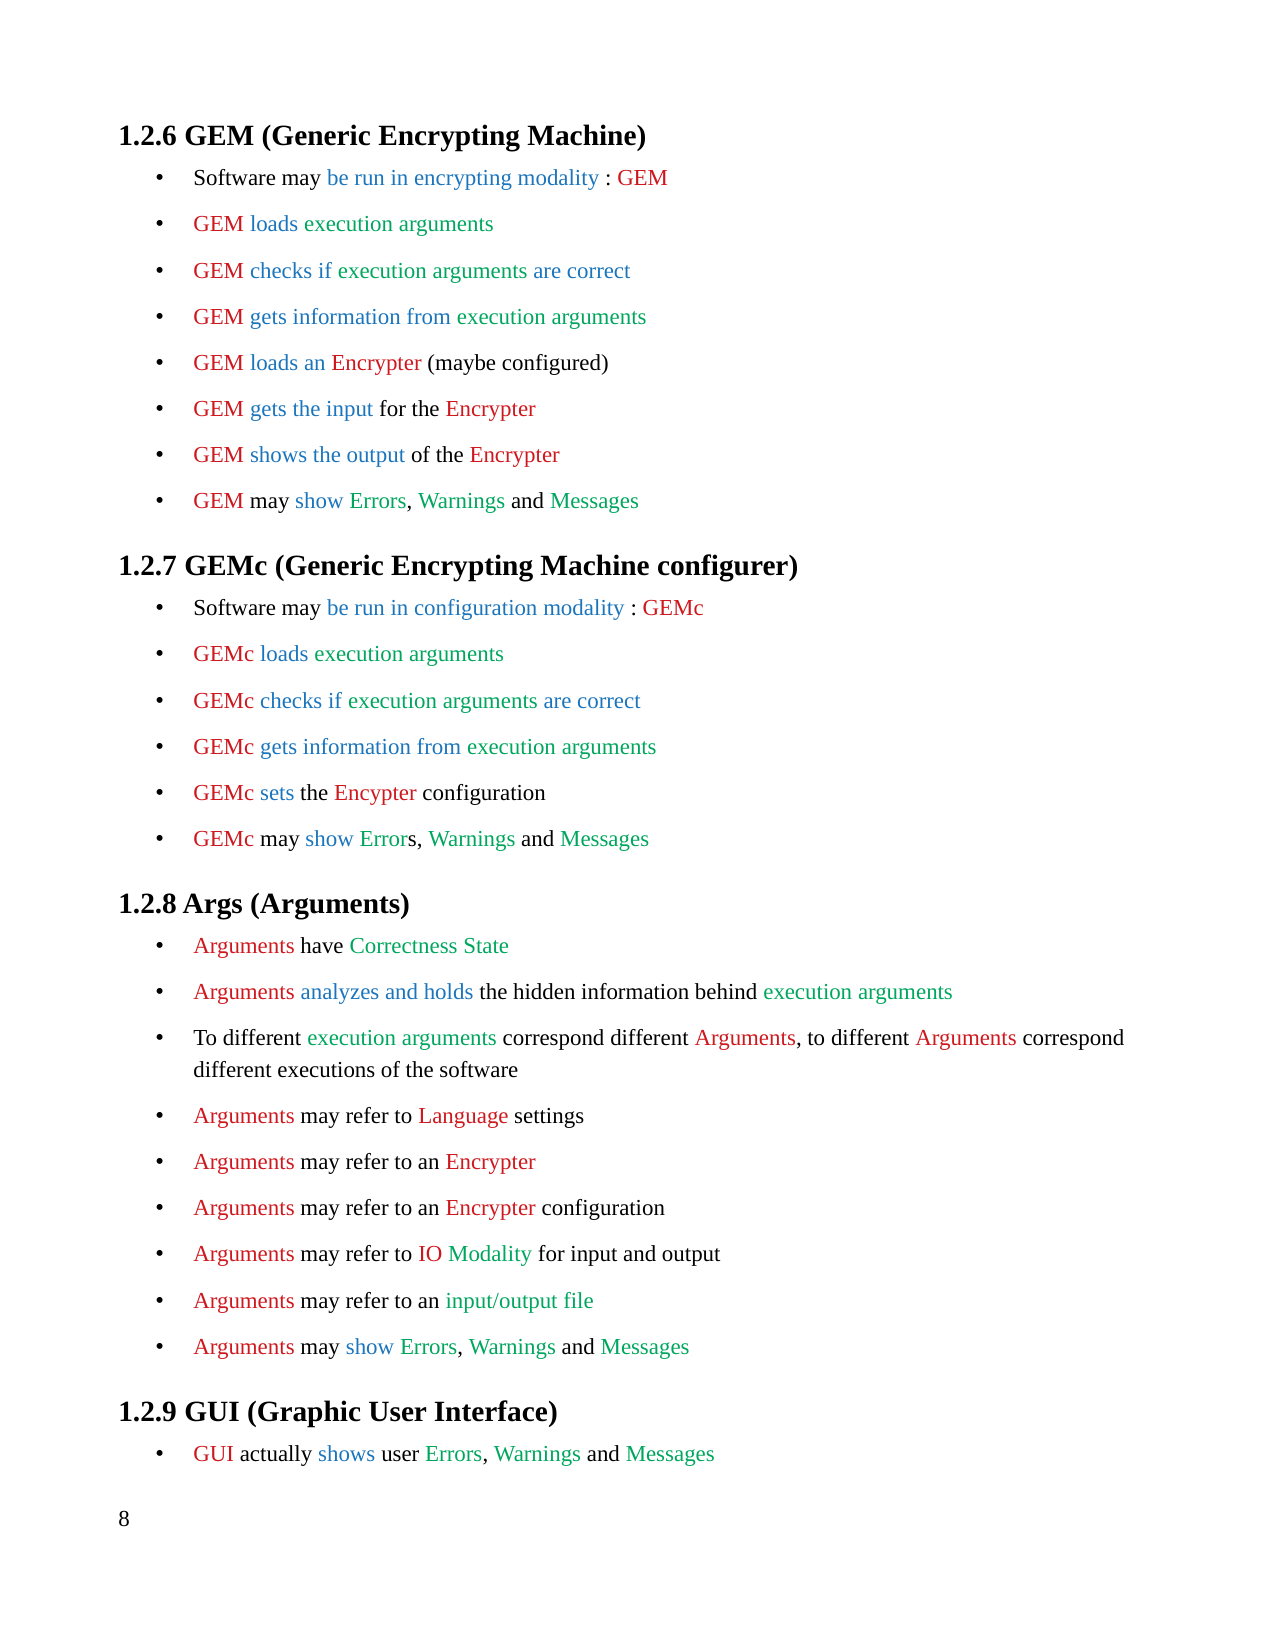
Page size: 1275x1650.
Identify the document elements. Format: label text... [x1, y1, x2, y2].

list GEM gets information from execution arguments [156, 303, 1157, 329]
subtitle 1.2.6 GEM (Generic Encrypting Machine) [118, 118, 1157, 152]
list Arguments may refer to an Encrypter configuration [156, 1194, 1157, 1221]
list GUI actually shows user Errors, Warnings and Messages [156, 1440, 1157, 1466]
list GEMc may show Errors, Warnings and Messages [156, 825, 1157, 851]
list GEM gets the input for the Encrypter [156, 395, 1157, 421]
list GEM loads an Encrypter (maybe configured) [156, 349, 1157, 375]
list Arguments may refer to IO Modality for input and output [156, 1241, 1157, 1267]
list Arguments may show Errors, Warnings and Messages [156, 1333, 1157, 1359]
list GEM shows the output of the Encrypter [156, 441, 1157, 468]
list Arguments analyzes and holds the hidden information behind execution arguments [156, 978, 1157, 1004]
list GEM checks if execution arguments are correct [156, 257, 1157, 283]
list Software may be run in encrypting modality : GEM [156, 164, 1157, 191]
subtitle 1.2.9 GUI (Graphic User Interface) [118, 1393, 1157, 1427]
list Arguments have Correctness State [156, 932, 1157, 958]
list GEMc gets information from execution arguments [156, 733, 1157, 759]
list GEMc loads execution arguments [156, 641, 1157, 667]
list Arguments may refer to an Encrypter [156, 1148, 1157, 1174]
list Arguments may refer to an input/output file [156, 1287, 1157, 1313]
list GEM may show Errors, Warnings and Messages [156, 487, 1157, 514]
list Software may be run in configuration modality : GEMc [156, 594, 1157, 621]
list To different execution arguments correspond different Arguments, to different Arguments correspond different executions of the software [156, 1024, 1157, 1082]
list GEMc sets the Encypter configuration [156, 779, 1157, 805]
list GEM loads execution arguments [156, 211, 1157, 237]
list Arguments may refer to Language settings [156, 1102, 1157, 1128]
subtitle 1.2.7 GEMc (Generic Encrypting Machine configurer) [118, 548, 1157, 582]
list GEMc checks if execution arguments are correct [156, 687, 1157, 713]
subtitle 1.2.8 Args (Arguments) [118, 886, 1157, 919]
